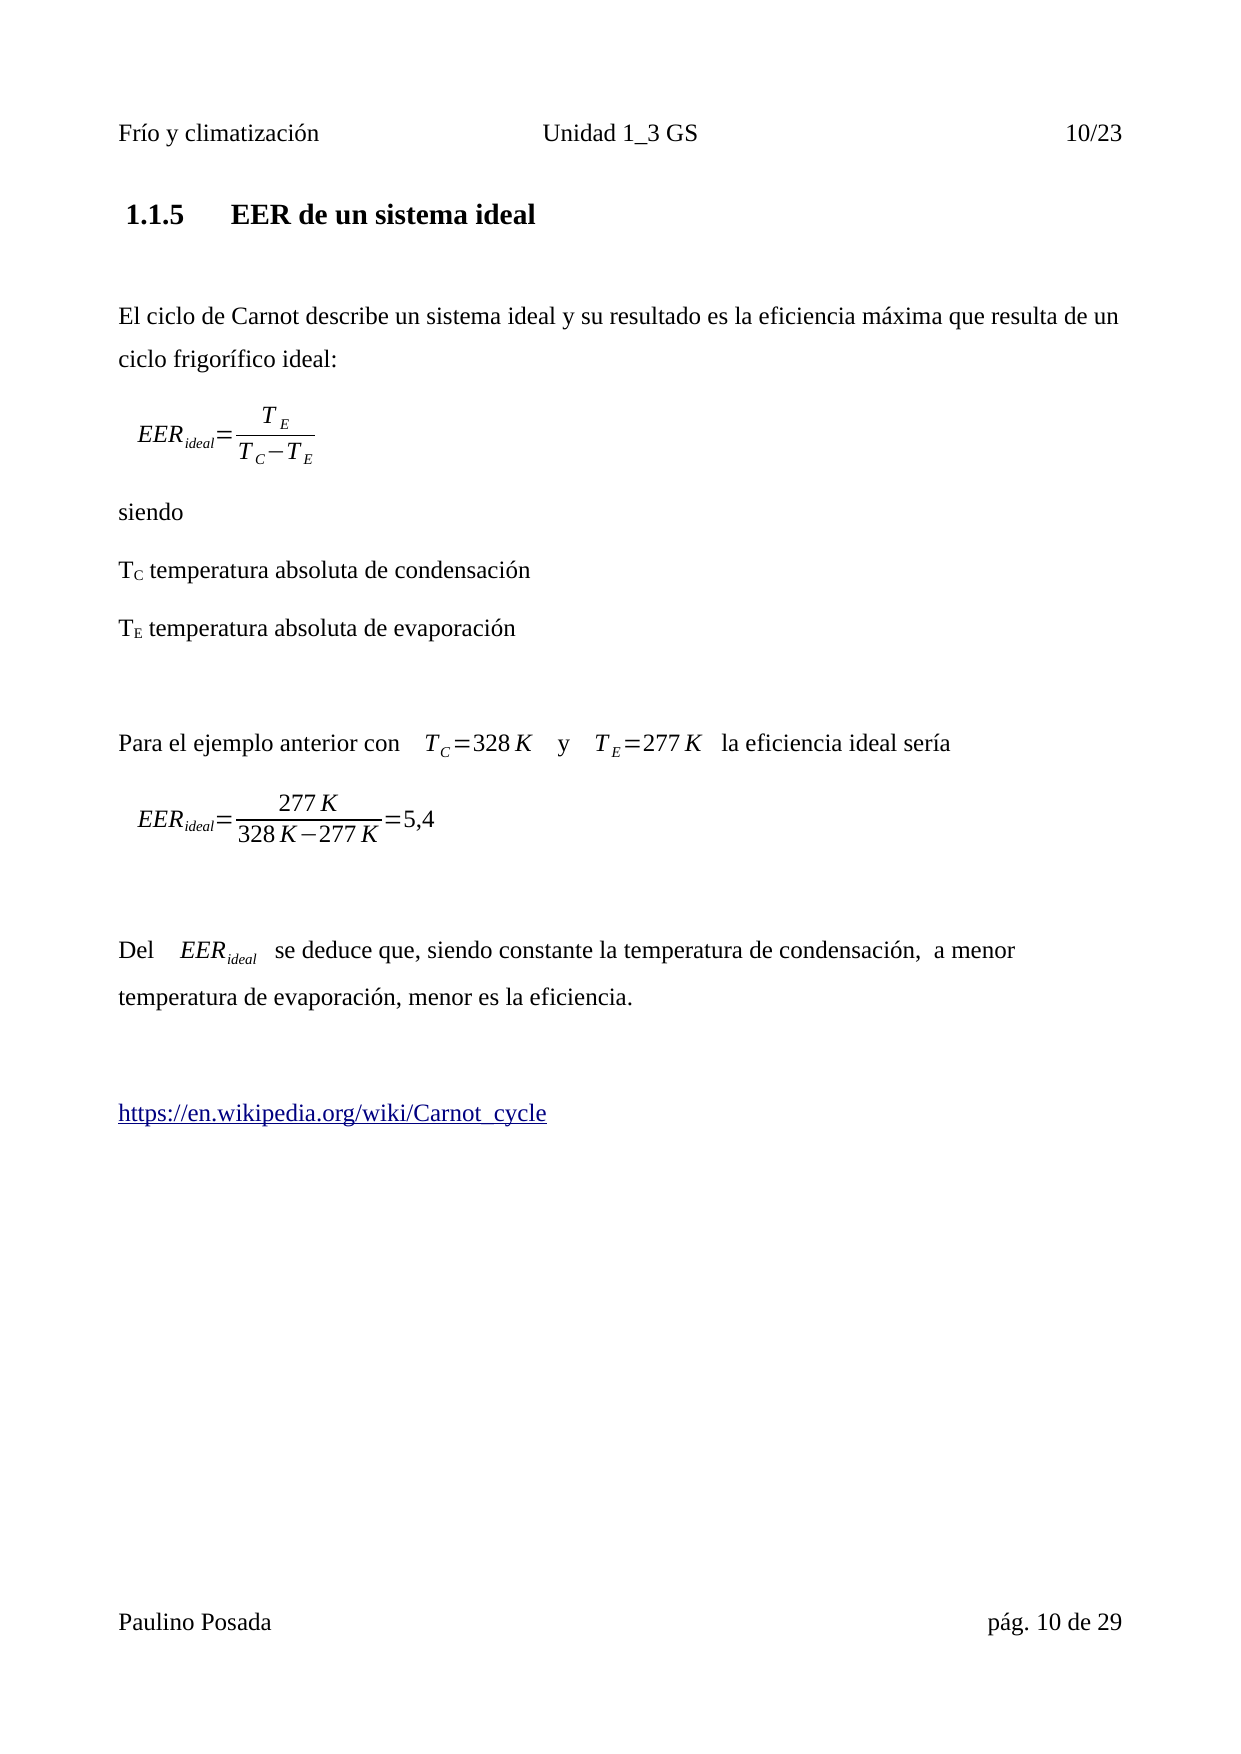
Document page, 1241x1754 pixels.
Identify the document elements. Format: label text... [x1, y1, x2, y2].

text Para el ejemplo anterior con y la eficiencia ideal sería [118, 728, 1122, 761]
text El ciclo de Carnot describe un sistema ideal y su resultado es la eficiencia máxima que resulta de un ciclo frigorífico ideal: [118, 301, 1122, 373]
text siendo [118, 497, 1122, 526]
text https://en.wikipedia.org/wiki/Carnot_cycle [118, 1098, 1122, 1126]
text TC temperatura absoluta de condensación [118, 555, 1122, 584]
text TE temperatura absoluta de evaporación [118, 613, 1122, 641]
text Del se deduce que, siendo constante la temperatura de condensación, a menor temperatura de evaporación, menor es la eficiencia. [118, 935, 1122, 1011]
subtitle EER de un sistema ideal [118, 197, 1122, 231]
